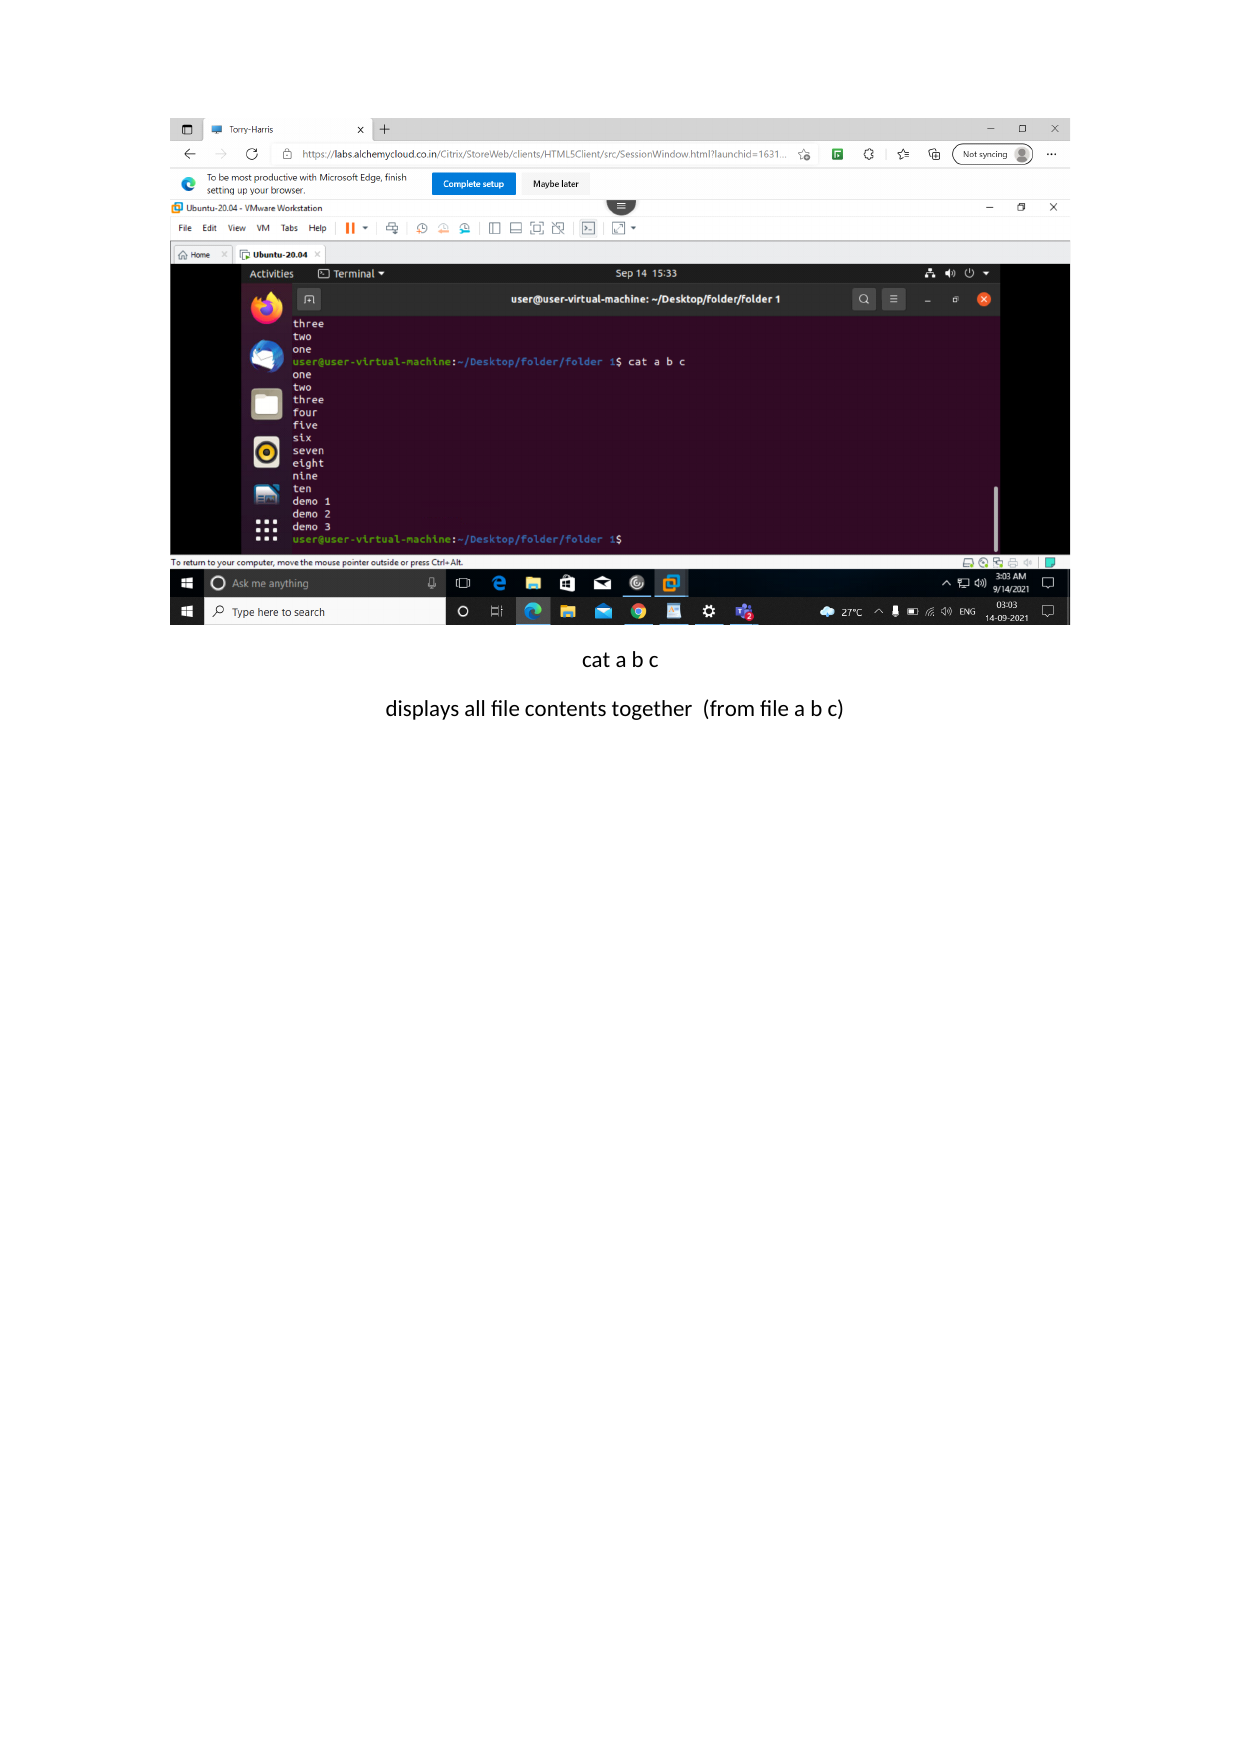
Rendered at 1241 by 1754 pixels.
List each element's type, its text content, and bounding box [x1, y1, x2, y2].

text displays all file contents together (from file a b c) [118, 694, 1122, 722]
text cat a b c [118, 645, 1122, 673]
